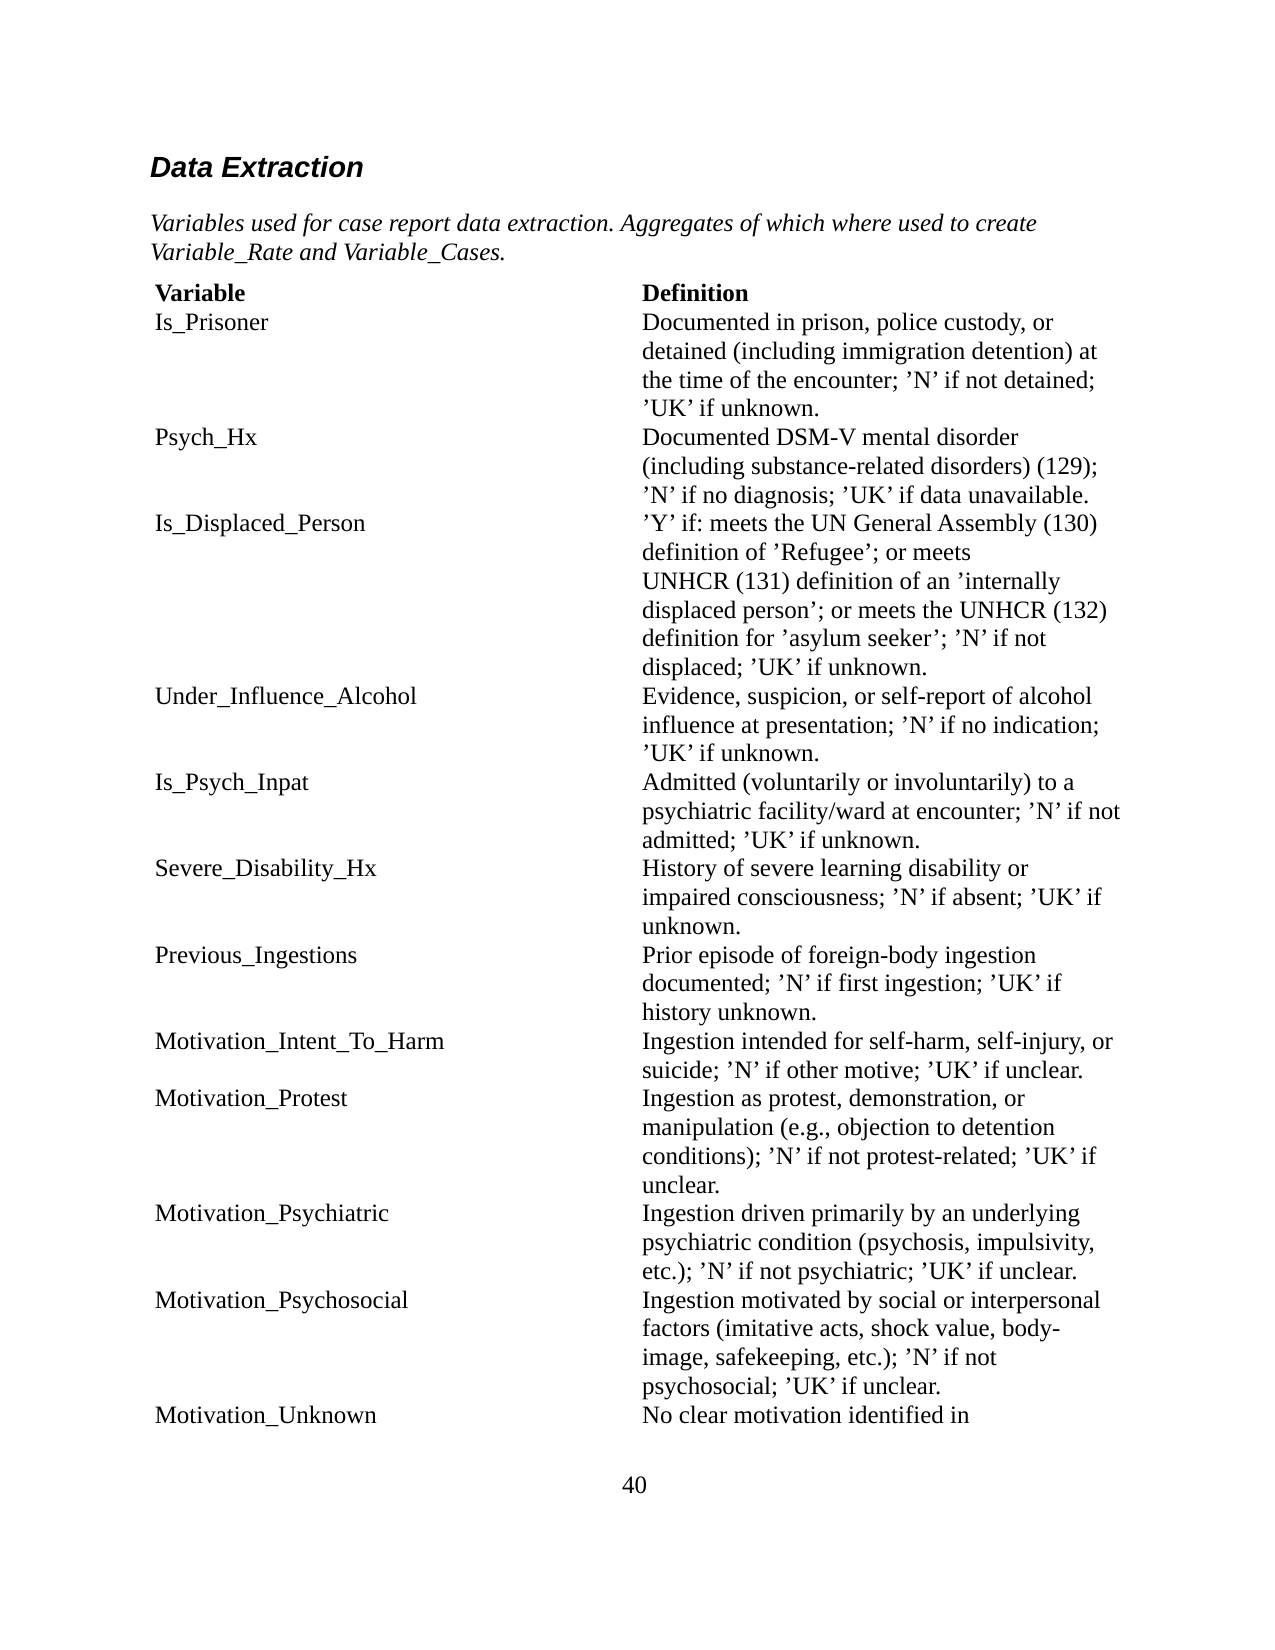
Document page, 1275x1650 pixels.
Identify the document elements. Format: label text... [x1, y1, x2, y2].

table_cell Ingestion as protest, demonstration, or manipulation (e.g., objection to detention conditions); ’N’ if not protest-related; ’UK’ if unclear. [638, 1084, 1125, 1198]
table_cell Is_Psych_Inpat [150, 767, 637, 853]
table_cell Admitted (voluntarily or involuntarily) to a psychiatric facility/ward at encounter; ’N’ if not admitted; ’UK’ if unknown. [638, 767, 1125, 853]
table_cell Is_Prisoner [150, 307, 637, 422]
table_cell Is_Displaced_Person [150, 509, 637, 681]
table_header Definition [638, 279, 1125, 307]
table_cell Previous_Ingestions [150, 940, 637, 1026]
table_cell Ingestion driven primarily by an underlying psychiatric condition (psychosis, impulsivity, etc.); ’N’ if not psychiatric; ’UK’ if unclear. [638, 1199, 1125, 1285]
table_cell Ingestion motivated by social or interpersonal factors (imitative acts, shock value, body-image, safekeeping, etc.); ’N’ if not psychosocial; ’UK’ if unclear. [638, 1285, 1125, 1400]
table_cell Under_Influence_Alcohol [150, 681, 637, 767]
table_cell ’Y’ if: meets the UN General Assembly (130) definition of ’Refugee’; or meets UNHCR (131) definition of an ’internally displaced person’; or meets the UNHCR (132) definition for ’asylum seeker’; ’N’ if not displaced; ’UK’ if unknown. [638, 509, 1125, 681]
table_cell History of severe learning disability or impaired consciousness; ’N’ if absent; ’UK’ if unknown. [638, 854, 1125, 940]
table_cell Psych_Hx [150, 422, 637, 508]
table_cell Motivation_Psychosocial [150, 1285, 637, 1400]
table_cell Severe_Disability_Hx [150, 854, 637, 940]
table_cell Ingestion intended for self-harm, self-injury, or suicide; ’N’ if other motive; ’UK’ if unclear. [638, 1026, 1125, 1083]
subtitle Data Extraction [150, 150, 1125, 183]
table_cell Evidence, suspicion, or self-report of alcohol influence at presentation; ’N’ if no indication; ’UK’ if unknown. [638, 681, 1125, 767]
text Variables used for case report data extraction. Aggregates of which where used to create Variable_Rate and Variable_Cases. [150, 208, 1125, 266]
table_cell Documented in prison, police custody, or detained (including immigration detention) at the time of the encounter; ’N’ if not detained; ’UK’ if unknown. [638, 307, 1125, 422]
table_cell Documented DSM-V mental disorder (including substance-related disorders) (129); ’N’ if no diagnosis; ’UK’ if data unavailable. [638, 422, 1125, 508]
table_cell Motivation_Unknown [150, 1400, 637, 1428]
table_header Variable [150, 279, 637, 307]
table_cell Motivation_Protest [150, 1084, 637, 1198]
table_cell No clear motivation identified in [638, 1400, 1125, 1428]
table_cell Prior episode of foreign-body ingestion documented; ’N’ if first ingestion; ’UK’ if history unknown. [638, 940, 1125, 1026]
table_cell Motivation_Psychiatric [150, 1199, 637, 1285]
table_cell Motivation_Intent_To_Harm [150, 1026, 637, 1083]
